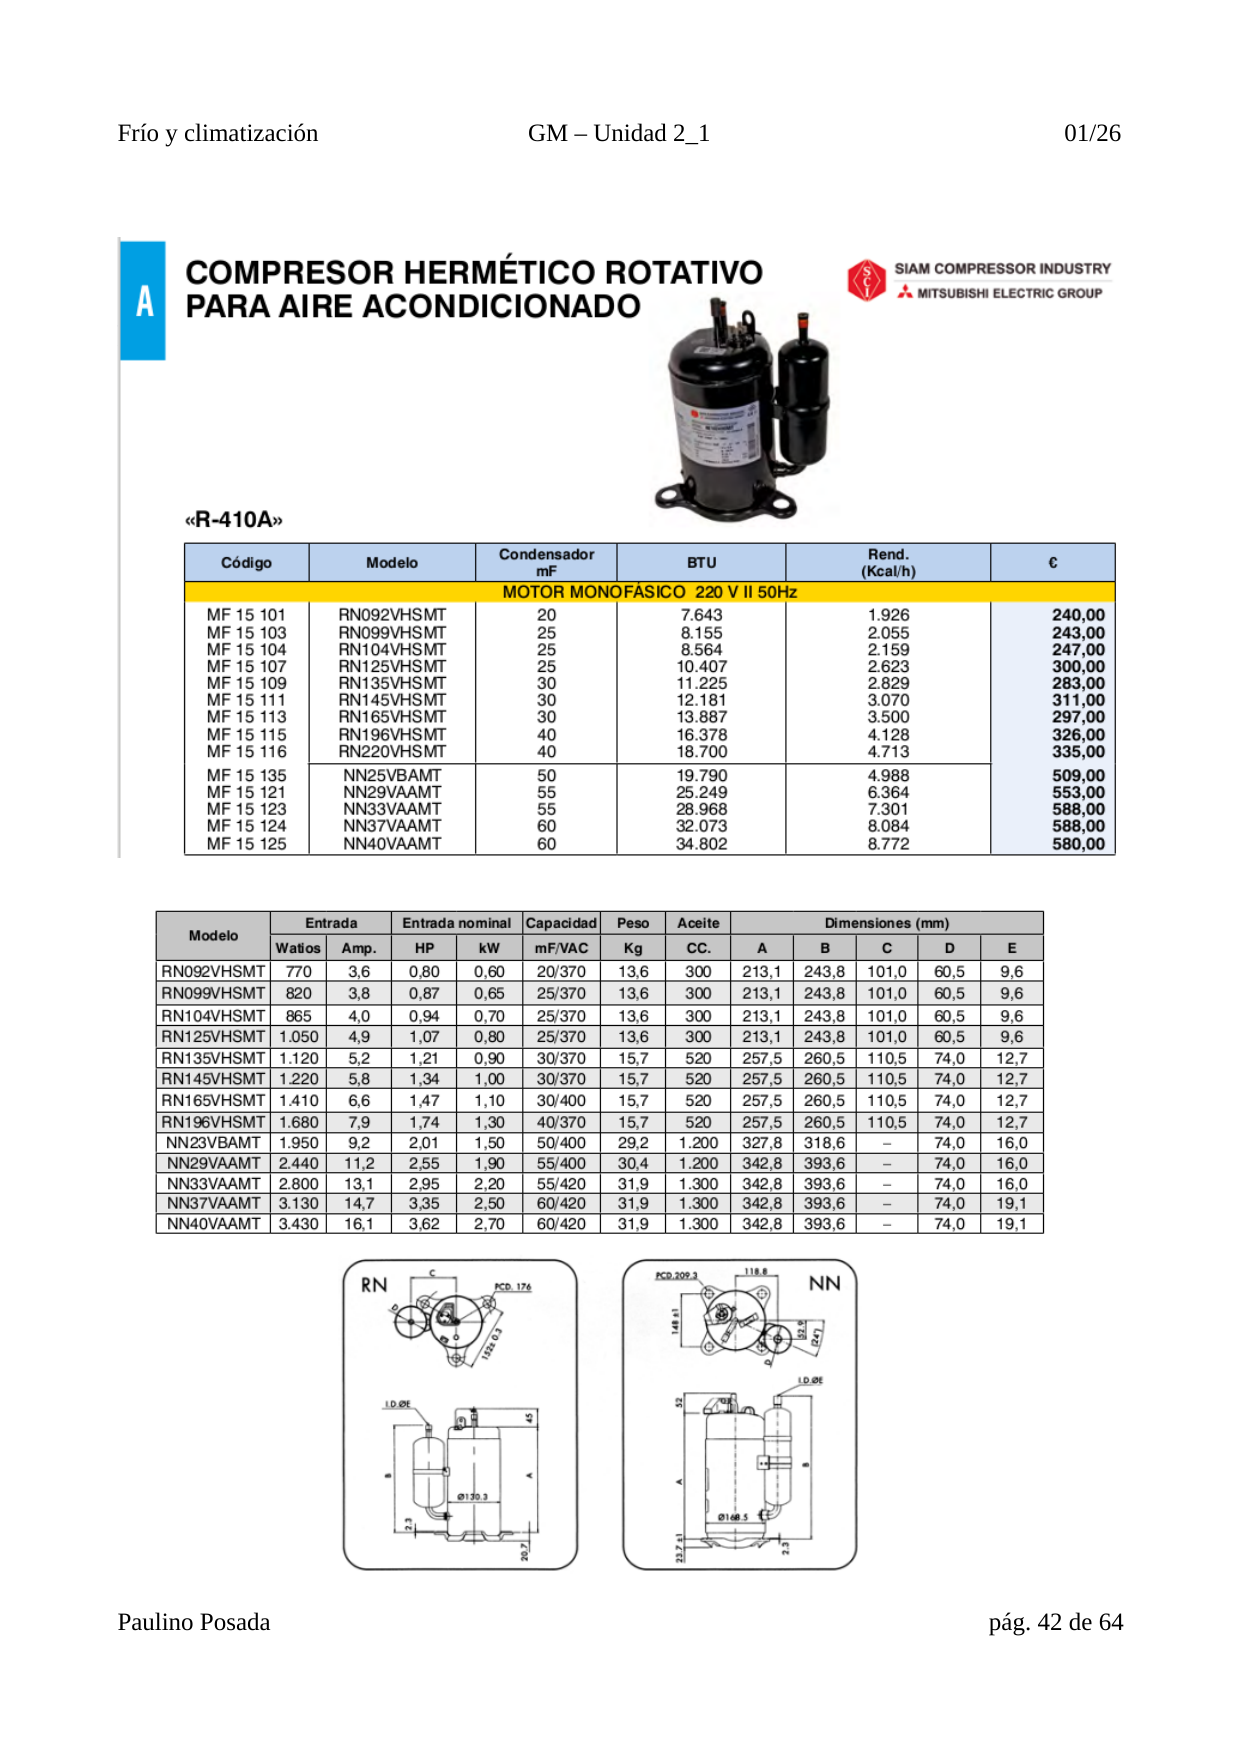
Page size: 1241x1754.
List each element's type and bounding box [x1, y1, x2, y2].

picture [117, 237, 1122, 858]
picture [150, 904, 1051, 1574]
